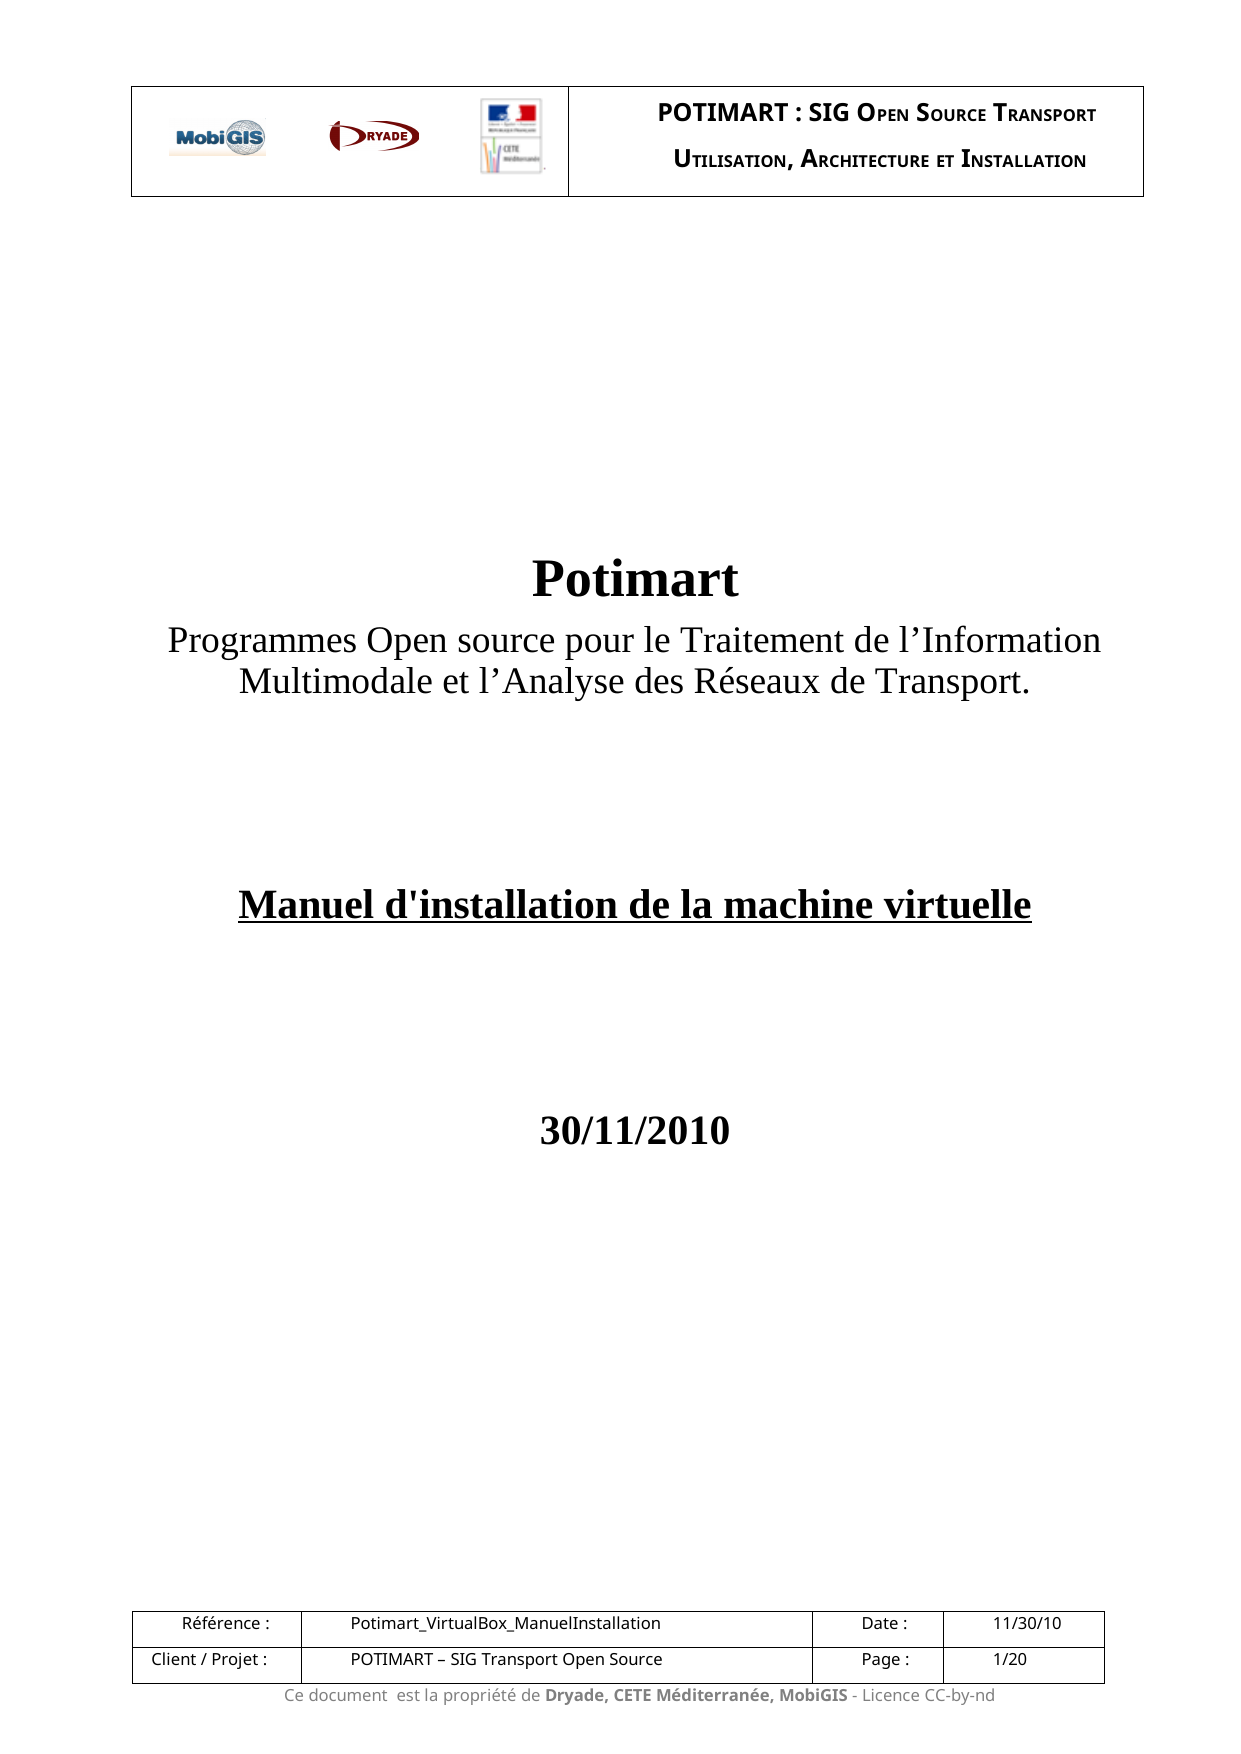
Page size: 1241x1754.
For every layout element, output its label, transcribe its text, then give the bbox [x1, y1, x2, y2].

picture [479, 97, 546, 176]
text Manuel d'installation de la machine virtuelle [133, 881, 1137, 927]
text 30/11/2010 [133, 1107, 1137, 1153]
text Potimart [133, 549, 1137, 608]
picture [328, 121, 419, 151]
picture [169, 118, 266, 156]
text Programmes Open source pour le Traitement de l’Information Multimodale et l’Analyse des Réseaux de Transport. [133, 619, 1137, 702]
